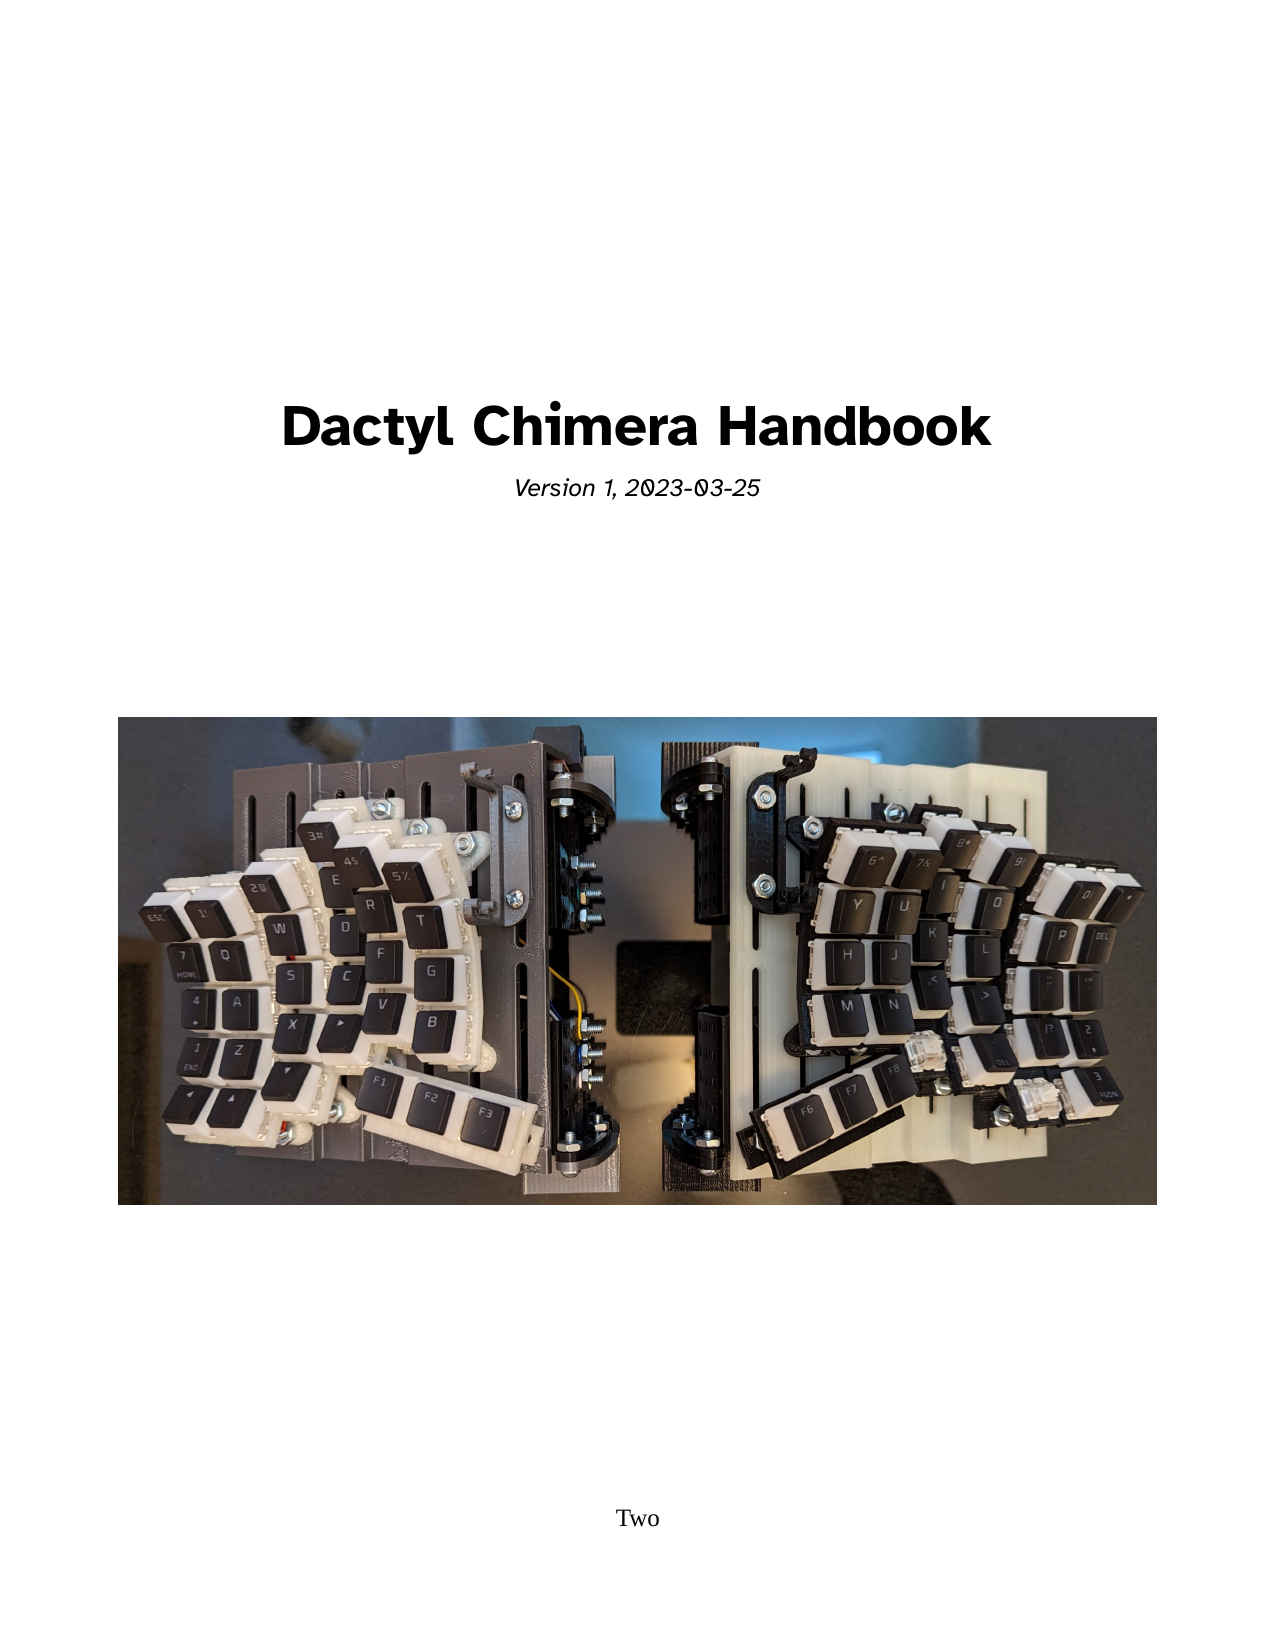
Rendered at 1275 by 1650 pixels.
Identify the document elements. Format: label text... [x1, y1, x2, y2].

picture [118, 717, 1157, 1205]
title Dactyl Chimera Handbook [118, 391, 1157, 460]
text Version 1, 2023-03-25 [118, 473, 1157, 503]
